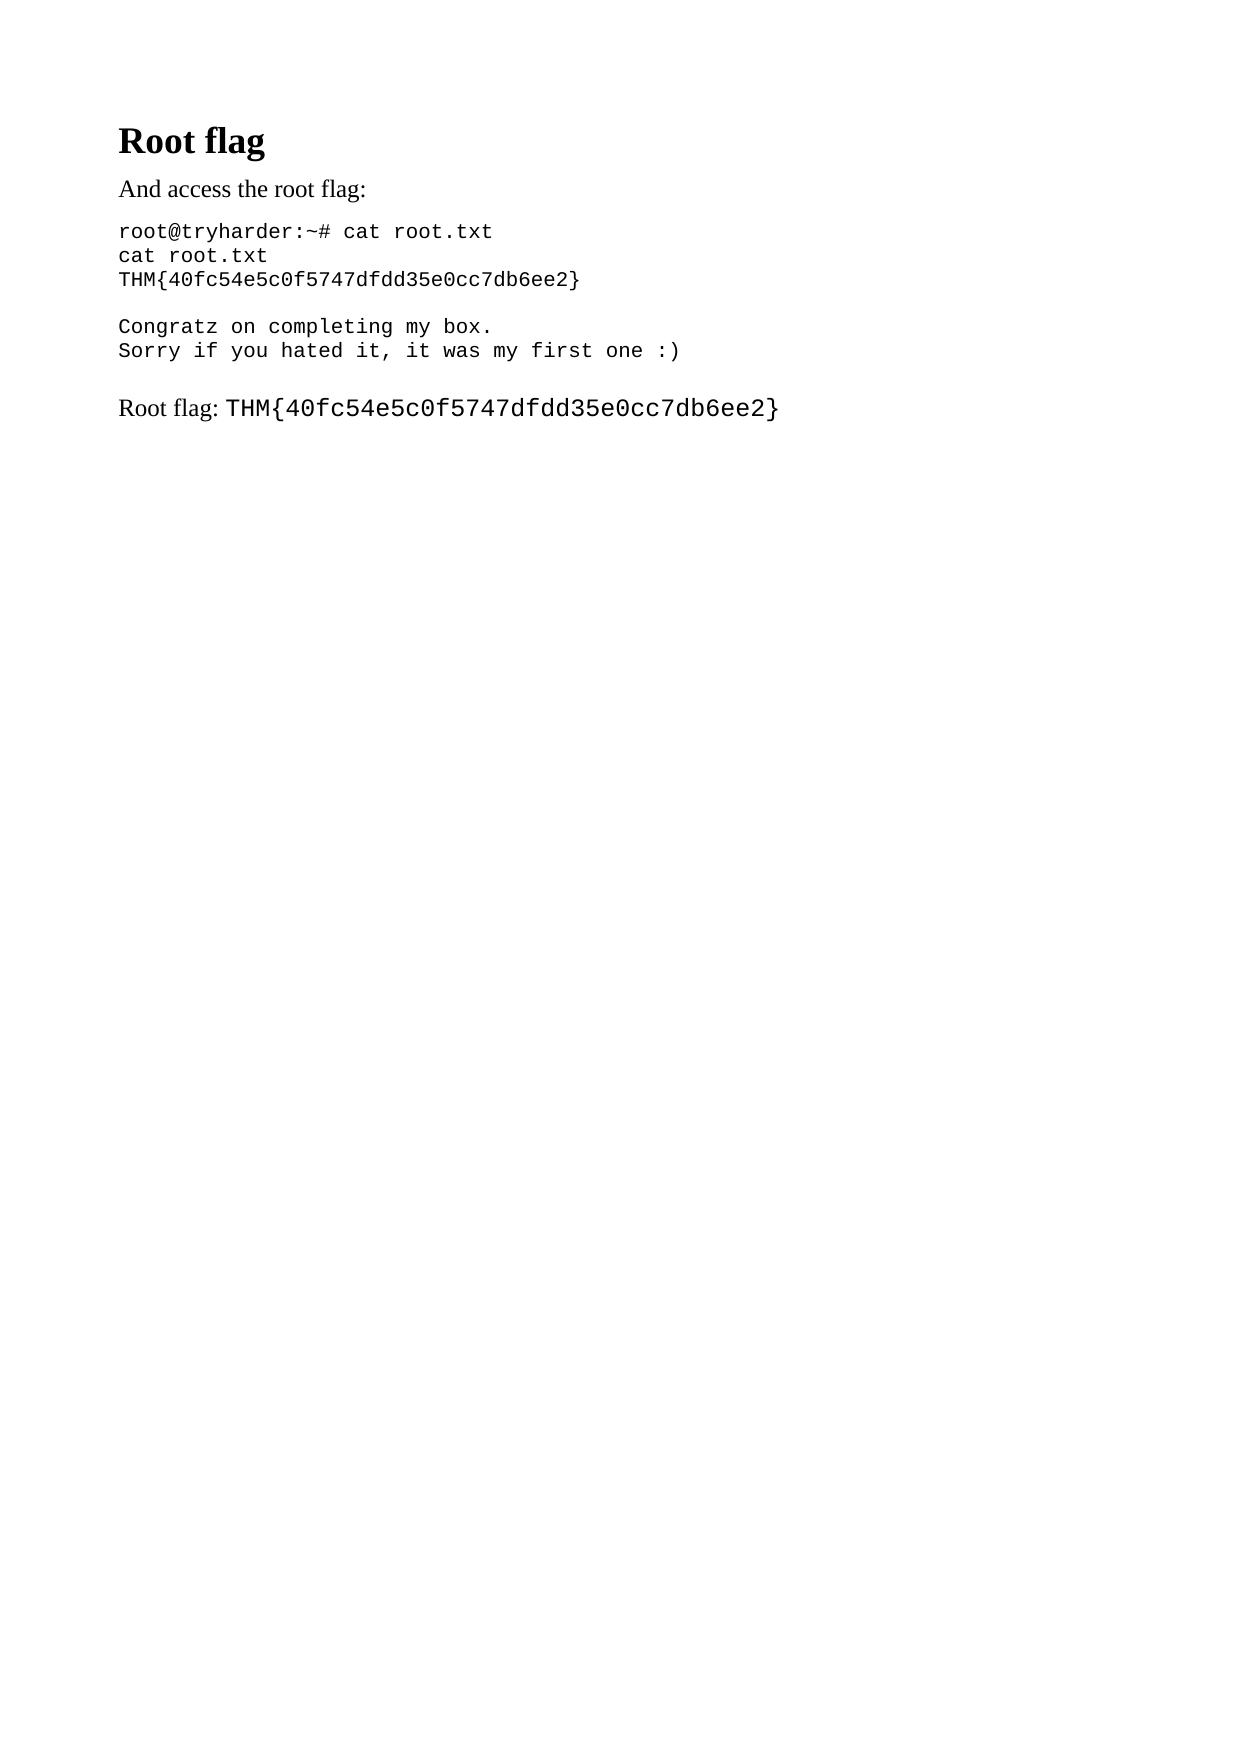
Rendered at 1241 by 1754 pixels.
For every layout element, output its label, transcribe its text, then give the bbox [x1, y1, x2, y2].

text Root flag: THM{40fc54e5c0f5747dfdd35e0cc7db6ee2} [118, 393, 1122, 423]
text Sorry if you hated it, it was my first one :) [118, 339, 1122, 363]
text THM{40fc54e5c0f5747dfdd35e0cc7db6ee2} [118, 269, 1122, 292]
text And access the root flag: [118, 174, 1122, 202]
text root@tryharder:~# cat root.txt [118, 221, 1122, 245]
text Congratz on completing my box. [118, 316, 1122, 339]
subtitle Root flag [118, 118, 1122, 161]
text cat root.txt [118, 245, 1122, 269]
